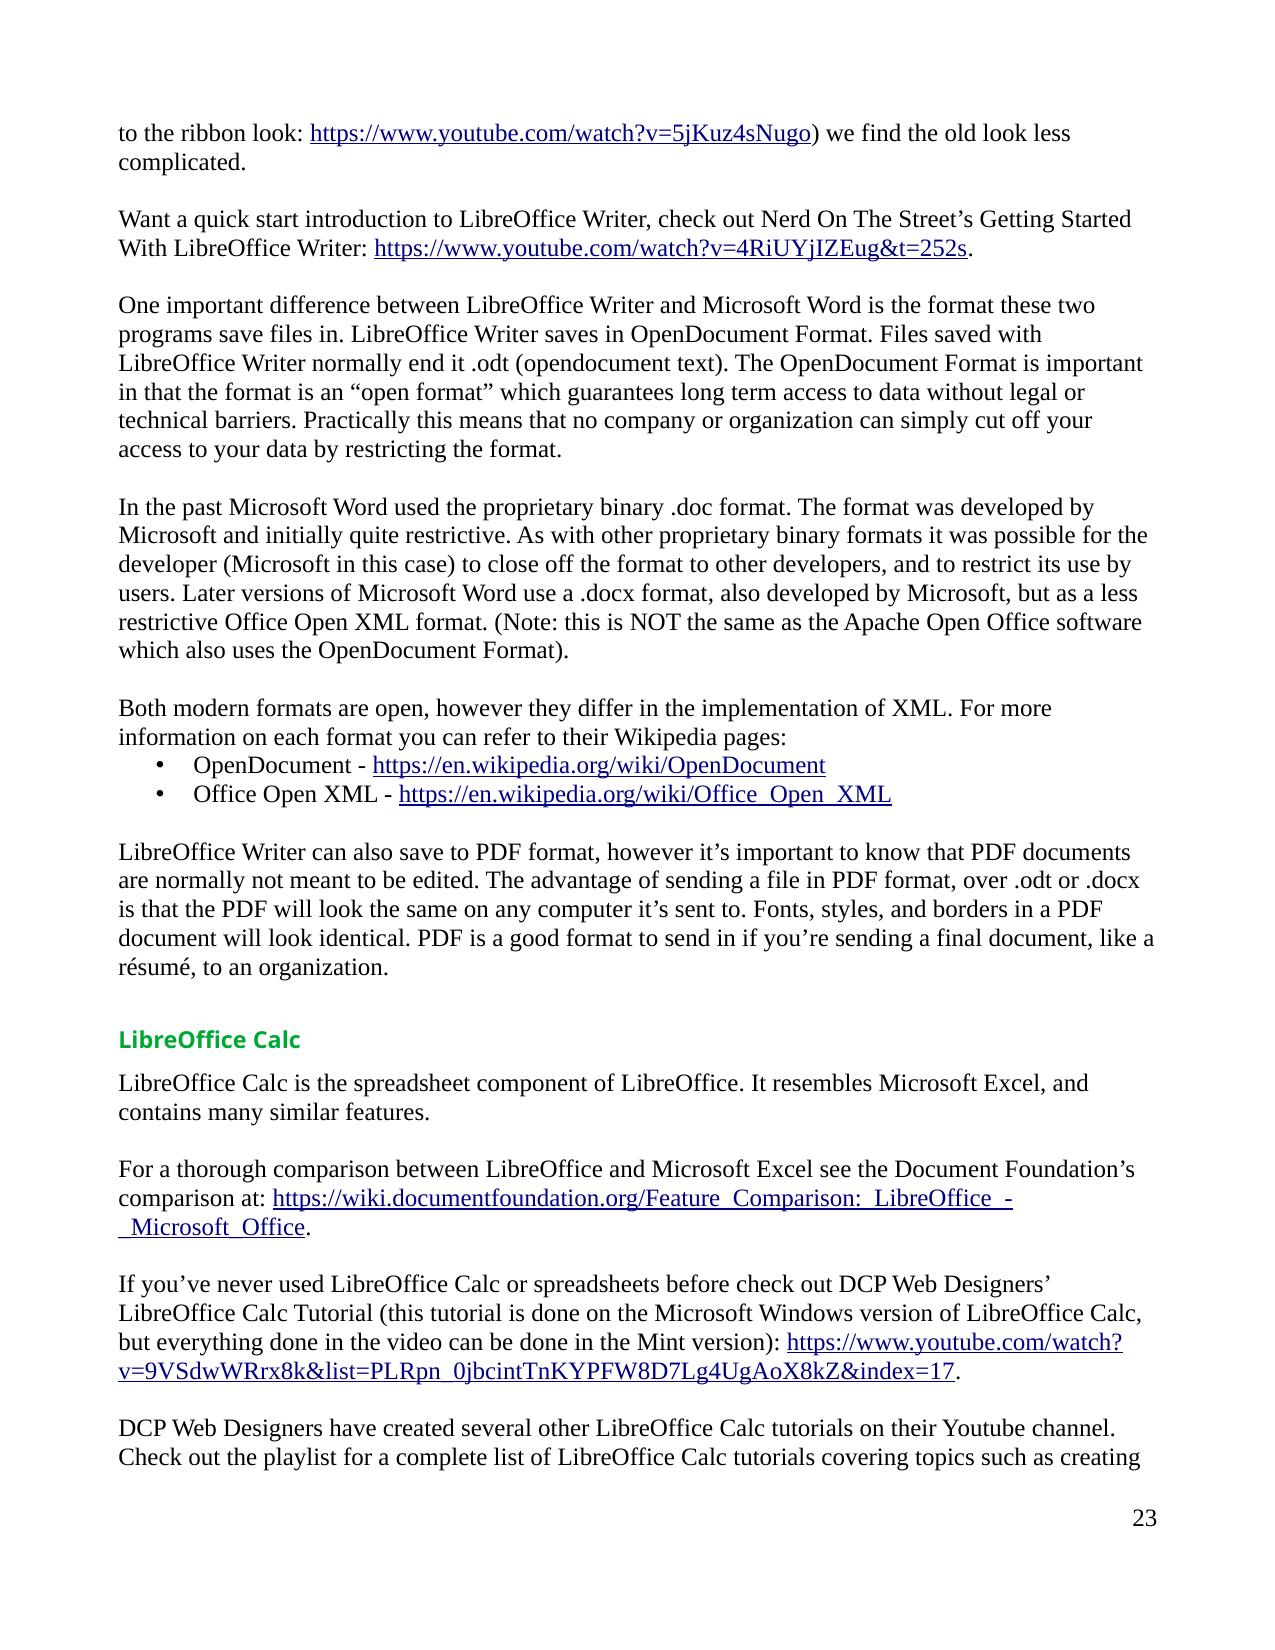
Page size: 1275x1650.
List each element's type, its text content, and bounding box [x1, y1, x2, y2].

list OpenDocument - https://en.wikipedia.org/wiki/OpenDocument [156, 751, 1157, 779]
text Want a quick start introduction to LibreOffice Writer, check out Nerd On The Street’s Getting Started With LibreOffice Writer: https://www.youtube.com/watch?v=4RiUYjIZEug&t=252s. [118, 204, 1157, 262]
text One important difference between LibreOffice Writer and Microsoft Word is the format these two programs save files in. LibreOffice Writer saves in OpenDocument Format. Files saved with LibreOffice Writer normally end it .odt (opendocument text). The OpenDocument Format is important in that the format is an “open format” which guarantees long term access to data without legal or technical barriers. Practically this means that no company or organization can simply cut off your access to your data by restricting the format. [118, 291, 1157, 463]
text to the ribbon look: https://www.youtube.com/watch?v=5jKuz4sNugo) we find the old look less complicated. [118, 118, 1157, 176]
text If you’ve never used LibreOffice Calc or spreadsheets before check out DCP Web Designers’ LibreOffice Calc Tutorial (this tutorial is done on the Microsoft Windows version of LibreOffice Calc, but everything done in the video can be done in the Mint version): https://www.youtube.com/watch?v=9VSdwWRrx8k&list=PLRpn_0jbcintTnKYPFW8D7Lg4UgAoX8kZ&index=17. [118, 1269, 1157, 1384]
text For a thorough comparison between LibreOffice and Microsoft Excel see the Document Foundation’s comparison at: https://wiki.documentfoundation.org/Feature_Comparison:_LibreOffice_-_Microsoft_Office. [118, 1154, 1157, 1241]
text LibreOffice Calc is the spreadsheet component of LibreOffice. It resembles Microsoft Excel, and contains many similar features. [118, 1068, 1157, 1126]
text In the past Microsoft Word used the proprietary binary .doc format. The format was developed by Microsoft and initially quite restrictive. As with other proprietary binary formats it was possible for the developer (Microsoft in this case) to close off the format to other developers, and to restrict its use by users. Later versions of Microsoft Word use a .docx format, also developed by Microsoft, but as a less restrictive Office Open XML format. (Note: this is NOT the same as the Apache Open Office software which also uses the OpenDocument Format). [118, 492, 1157, 664]
text Both modern formats are open, however they differ in the implementation of XML. For more information on each format you can refer to their Wikipedia pages: [118, 693, 1157, 751]
text DCP Web Designers have created several other LibreOffice Calc tutorials on their Youtube channel. Check out the playlist for a complete list of LibreOffice Calc tutorials covering topics such as creating [118, 1413, 1157, 1471]
text LibreOffice Writer can also save to PDF format, however it’s important to know that PDF documents are normally not meant to be edited. The advantage of sending a file in PDF format, over .odt or .docx is that the PDF will look the same on any computer it’s sent to. Fonts, styles, and borders in a PDF document will look identical. PDF is a good format to send in if you’re sending a final document, like a résumé, to an organization. [118, 837, 1157, 981]
subtitle LibreOffice Calc [118, 1024, 1157, 1056]
list Office Open XML - https://en.wikipedia.org/wiki/Office_Open_XML [156, 779, 1157, 808]
